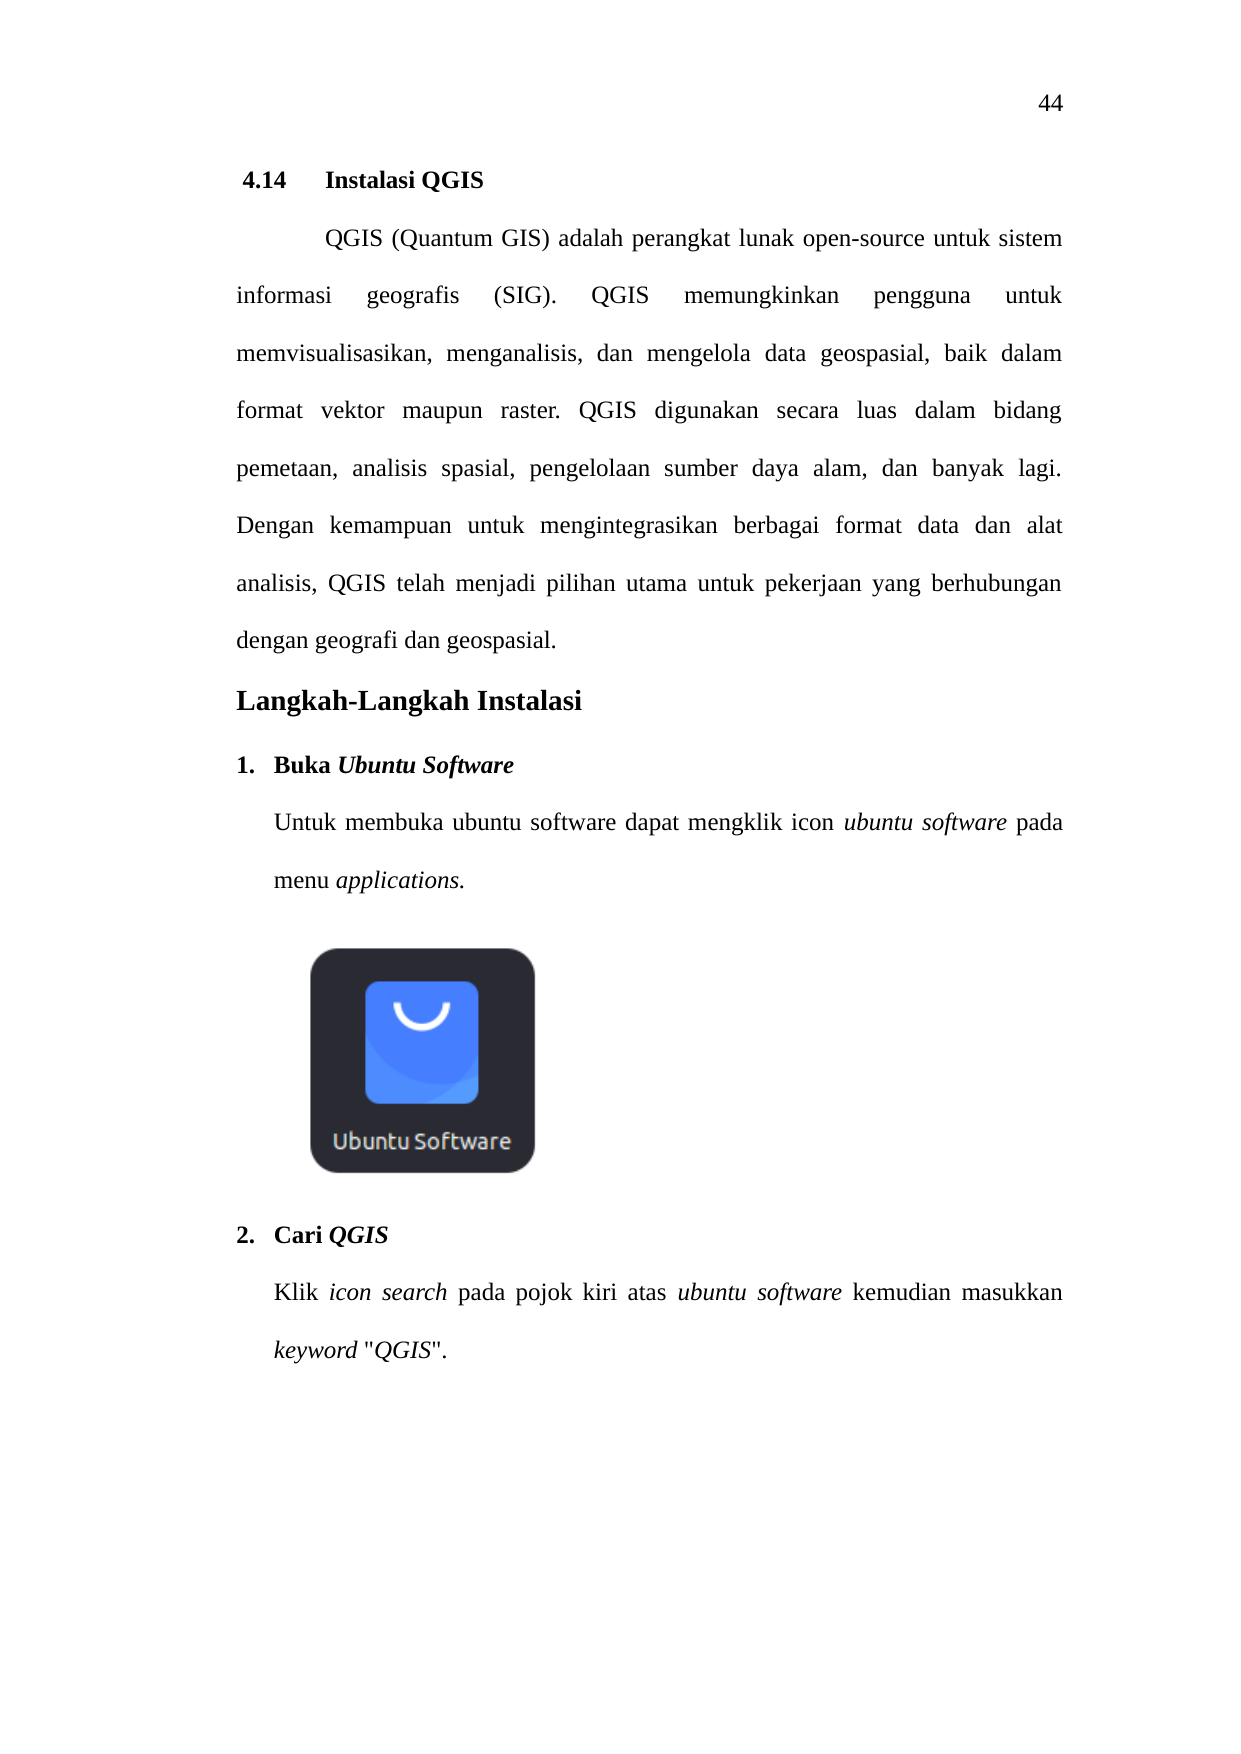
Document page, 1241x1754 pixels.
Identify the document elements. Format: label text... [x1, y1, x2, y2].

list Untuk membuka ubuntu software dapat mengklik icon ubuntu software pada menu applications. [236, 807, 1063, 894]
picture [273, 922, 576, 1192]
text QGIS (Quantum GIS) adalah perangkat lunak open-source untuk sistem informasi geografis (SIG). QGIS memungkinkan pengguna untuk memvisualisasikan, menganalisis, dan mengelola data geospasial, baik dalam format vektor maupun raster. QGIS digunakan secara luas dalam bidang pemetaan, analisis spasial, pengelolaan sumber daya alam, dan banyak lagi. Dengan kemampuan untuk mengintegrasikan berbagai format data dan alat analisis, QGIS telah menjadi pilihan utama untuk pekerjaan yang berhubungan dengan geografi dan geospasial. [236, 223, 1063, 654]
list Buka Ubuntu Software [236, 750, 1063, 779]
text Langkah-Langkah Instalasi [236, 683, 1063, 716]
list Cari QGIS [236, 1220, 1063, 1249]
list Klik icon search pada pojok kiri atas ubuntu software kemudian masukkan keyword "QGIS". [236, 1277, 1063, 1364]
subtitle Instalasi QGIS [236, 165, 1063, 194]
